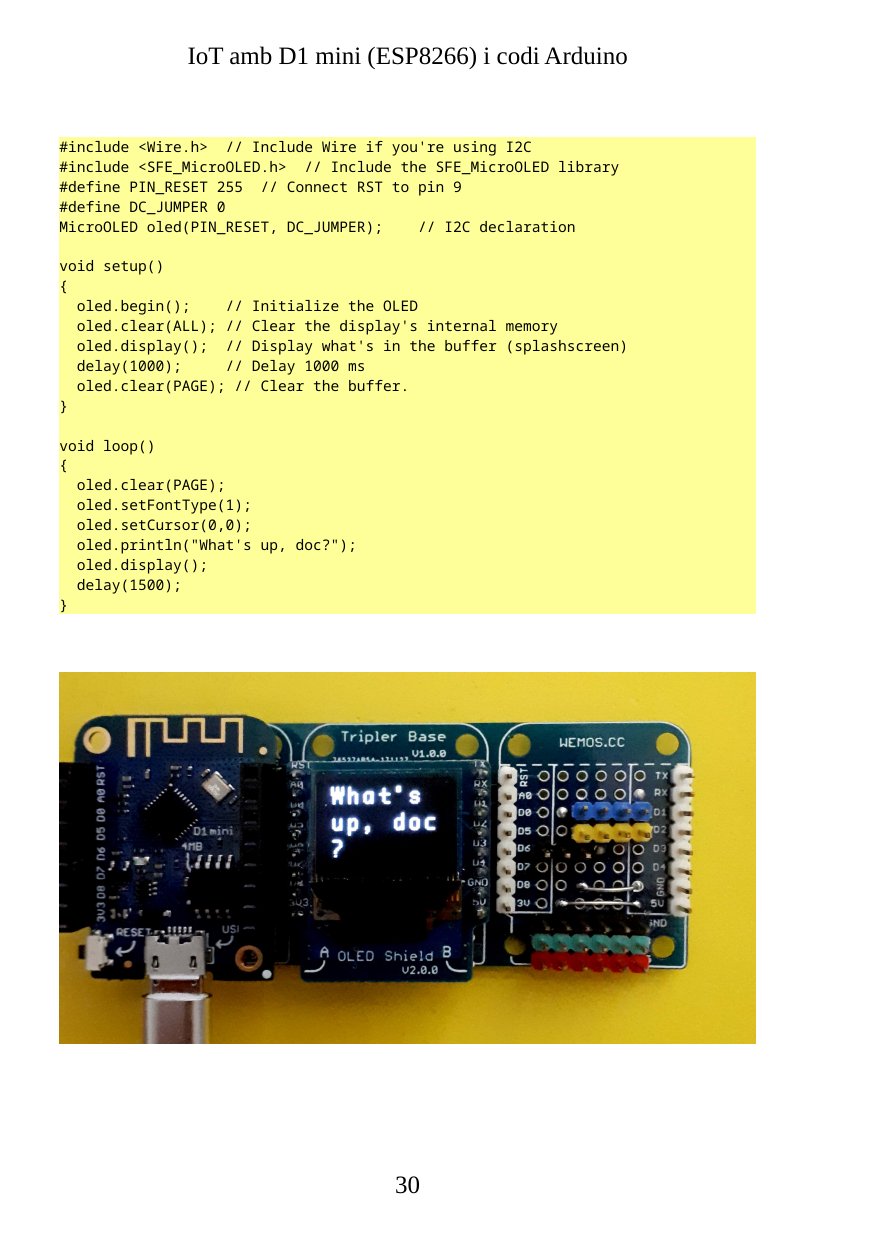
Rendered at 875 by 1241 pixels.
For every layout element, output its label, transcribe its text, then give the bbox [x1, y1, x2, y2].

text } [59, 594, 756, 614]
text oled.setCursor(0,0); [59, 515, 756, 535]
text } [59, 396, 756, 415]
text #include <Wire.h> // Include Wire if you're using I2C [59, 137, 756, 157]
text #define DC_JUMPER 0 [59, 197, 756, 216]
text void setup() [59, 256, 756, 276]
text delay(1000); // Delay 1000 ms [59, 356, 756, 376]
text oled.clear(PAGE); // Clear the buffer. [59, 376, 756, 396]
text { [59, 455, 756, 475]
text oled.begin(); // Initialize the OLED [59, 296, 756, 316]
text #include <SFE_MicroOLED.h> // Include the SFE_MicroOLED library [59, 157, 756, 177]
text void loop() [59, 435, 756, 455]
text delay(1500); [59, 574, 756, 594]
text oled.clear(ALL); // Clear the display's internal memory [59, 316, 756, 336]
text MicroOLED oled(PIN_RESET, DC_JUMPER); // I2C declaration [59, 216, 756, 236]
picture [59, 672, 756, 1044]
text oled.clear(PAGE); [59, 475, 756, 495]
text oled.display(); // Display what's in the buffer (splashscreen) [59, 336, 756, 356]
text { [59, 276, 756, 296]
text oled.setFontType(1); [59, 495, 756, 515]
text #define PIN_RESET 255 // Connect RST to pin 9 [59, 177, 756, 197]
text oled.println("What's up, doc?"); [59, 535, 756, 555]
text oled.display(); [59, 555, 756, 574]
